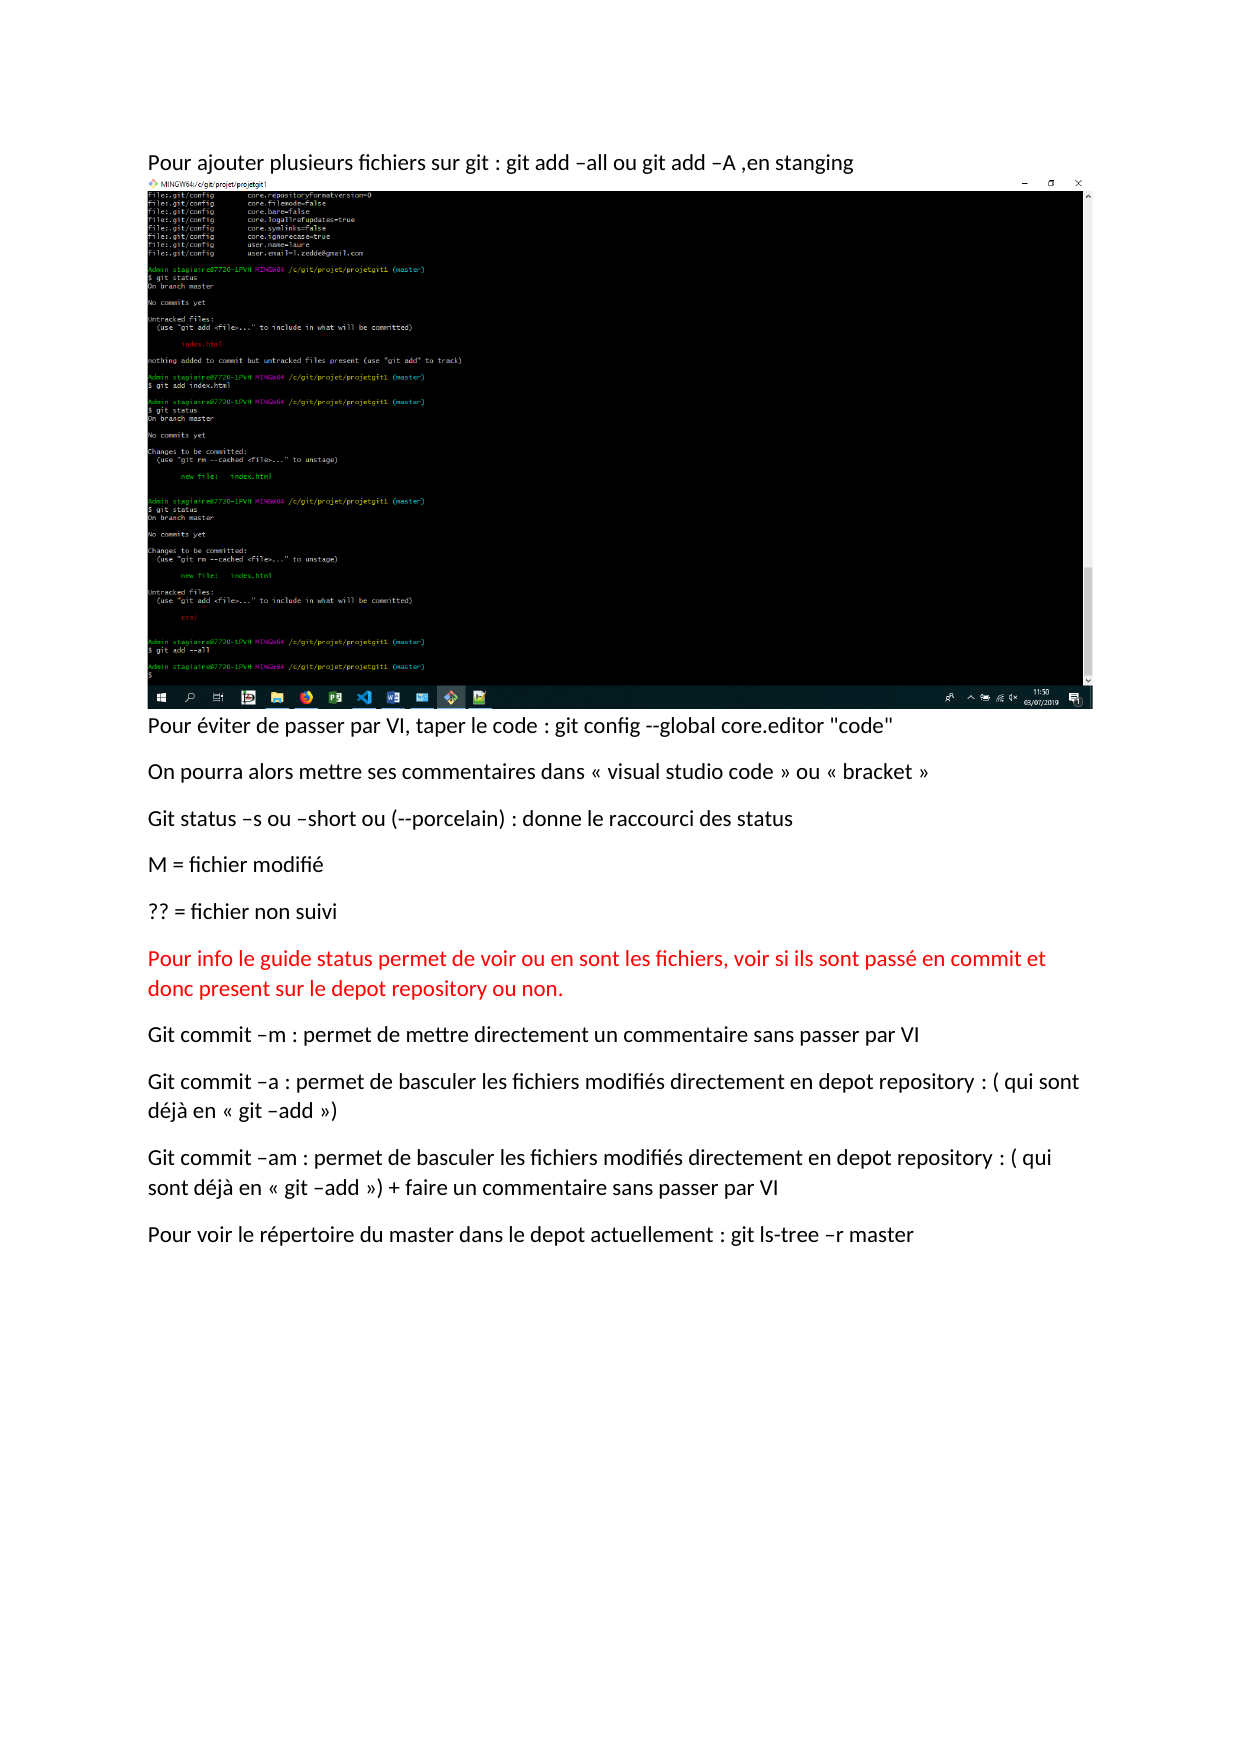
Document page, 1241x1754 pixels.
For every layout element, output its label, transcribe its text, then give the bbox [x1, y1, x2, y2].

picture [147, 177, 1093, 709]
text Git commit –a : permet de basculer les fichiers modifiés directement en depot repository : ( qui sont déjà en « git –add ») [148, 1067, 1093, 1125]
text Pour ajouter plusieurs fichiers sur git : git add –all ou git add –A ,en stanging [148, 148, 1093, 177]
text ?? = fichier non suivi [148, 897, 1093, 925]
text Pour info le guide status permet de voir ou en sont les fichiers, voir si ils sont passé en commit et donc present sur le depot repository ou non. [148, 944, 1093, 1002]
text Git commit –m : permet de mettre directement un commentaire sans passer par VI [148, 1020, 1093, 1048]
text Pour voir le répertoire du master dans le depot actuellement : git ls-tree –r master [148, 1220, 1093, 1248]
text Git status –s ou –short ou (--porcelain) : donne le raccourci des status [148, 804, 1093, 832]
text On pourra alors mettre ses commentaires dans « visual studio code » ou « bracket » [148, 757, 1093, 786]
text M = fichier modifié [148, 851, 1093, 879]
text Git commit –am : permet de basculer les fichiers modifiés directement en depot repository : ( qui sont déjà en « git –add ») + faire un commentaire sans passer par VI [148, 1143, 1093, 1201]
text Pour éviter de passer par VI, taper le code : git config --global core.editor "code" [148, 709, 1093, 739]
